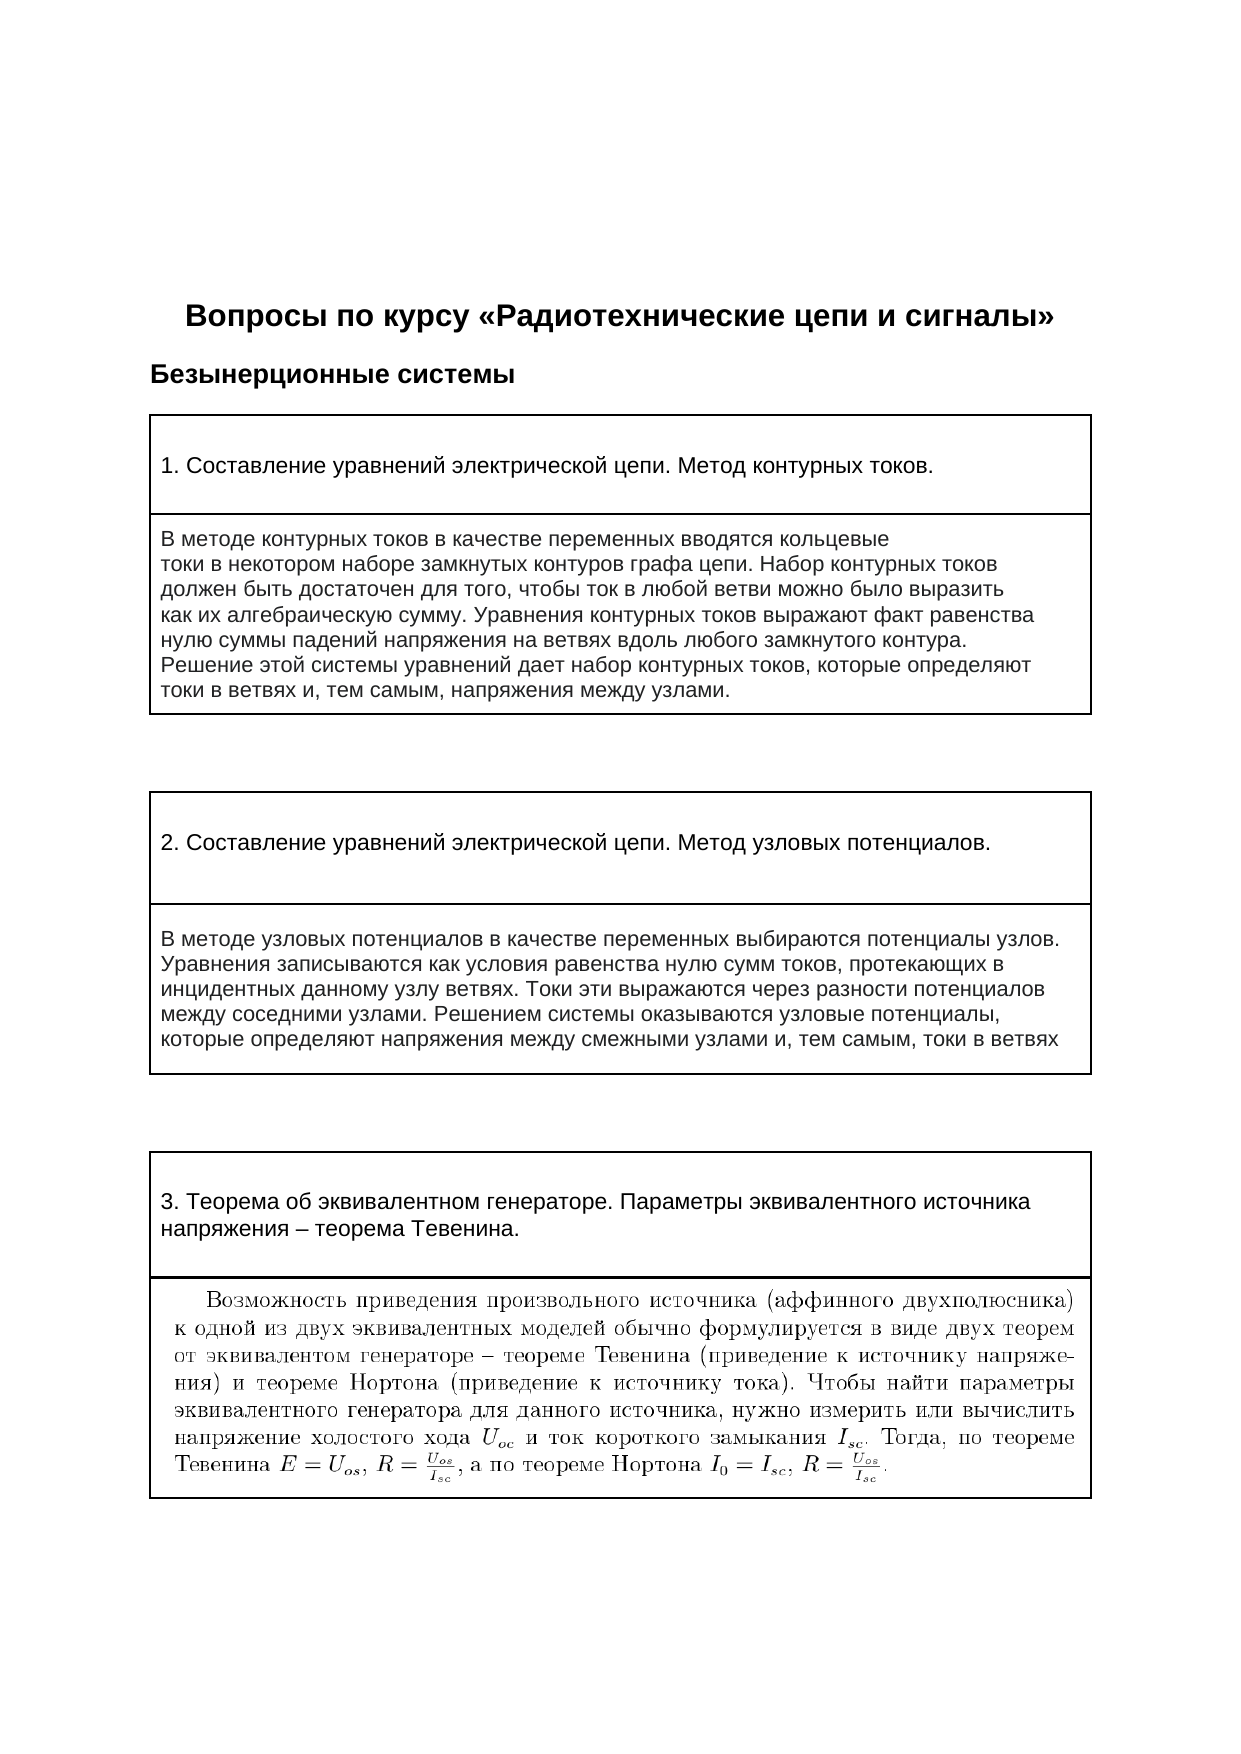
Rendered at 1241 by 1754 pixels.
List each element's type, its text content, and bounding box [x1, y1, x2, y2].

picture [160, 1288, 1078, 1487]
text Безынерционные системы [150, 358, 1090, 389]
table_cell В методе узловых потенциалов в качестве переменных выбираются потенциалы узлов. Уравнения записываются как условия равенства нулю сумм токов, протекающих в инцидентных данному узлу ветвях. Токи эти выражаются через разности потенциалов между соседними узлами. Решением системы оказываются узловые потенциалы, которые определяют напряжения между смежными узлами и, тем самым, токи в ветвях [151, 905, 1090, 1072]
table_header 2. Составление уравнений электрической цепи. Метод узловых потенциалов. [151, 793, 1090, 903]
table_header 1. Составление уравнений электрической цепи. Метод контурных токов. [151, 416, 1090, 513]
table_header 3. Теорема об эквивалентном генераторе. Параметры эквивалентного источника напряжения – теорема Тевенина. [151, 1153, 1090, 1276]
table_cell [151, 1279, 1090, 1497]
text Вопросы по курсу «Радиотехнические цепи и сигналы» [150, 297, 1090, 333]
table_cell В методе контурных токов в качестве переменных вводятся кольцевые токи в некотором наборе замкнутых контуров графа цепи. Набор контурных токов должен быть достаточен для того, чтобы ток в любой ветви можно было выразить как их алгебраическую сумму. Уравнения контурных токов выражают факт равенства нулю суммы падений напряжения на ветвях вдоль любого замкнутого контура. Решение этой системы уравнений дает набор контурных токов, которые определяют токи в ветвях и, тем самым, напряжения между узлами. [151, 515, 1090, 713]
